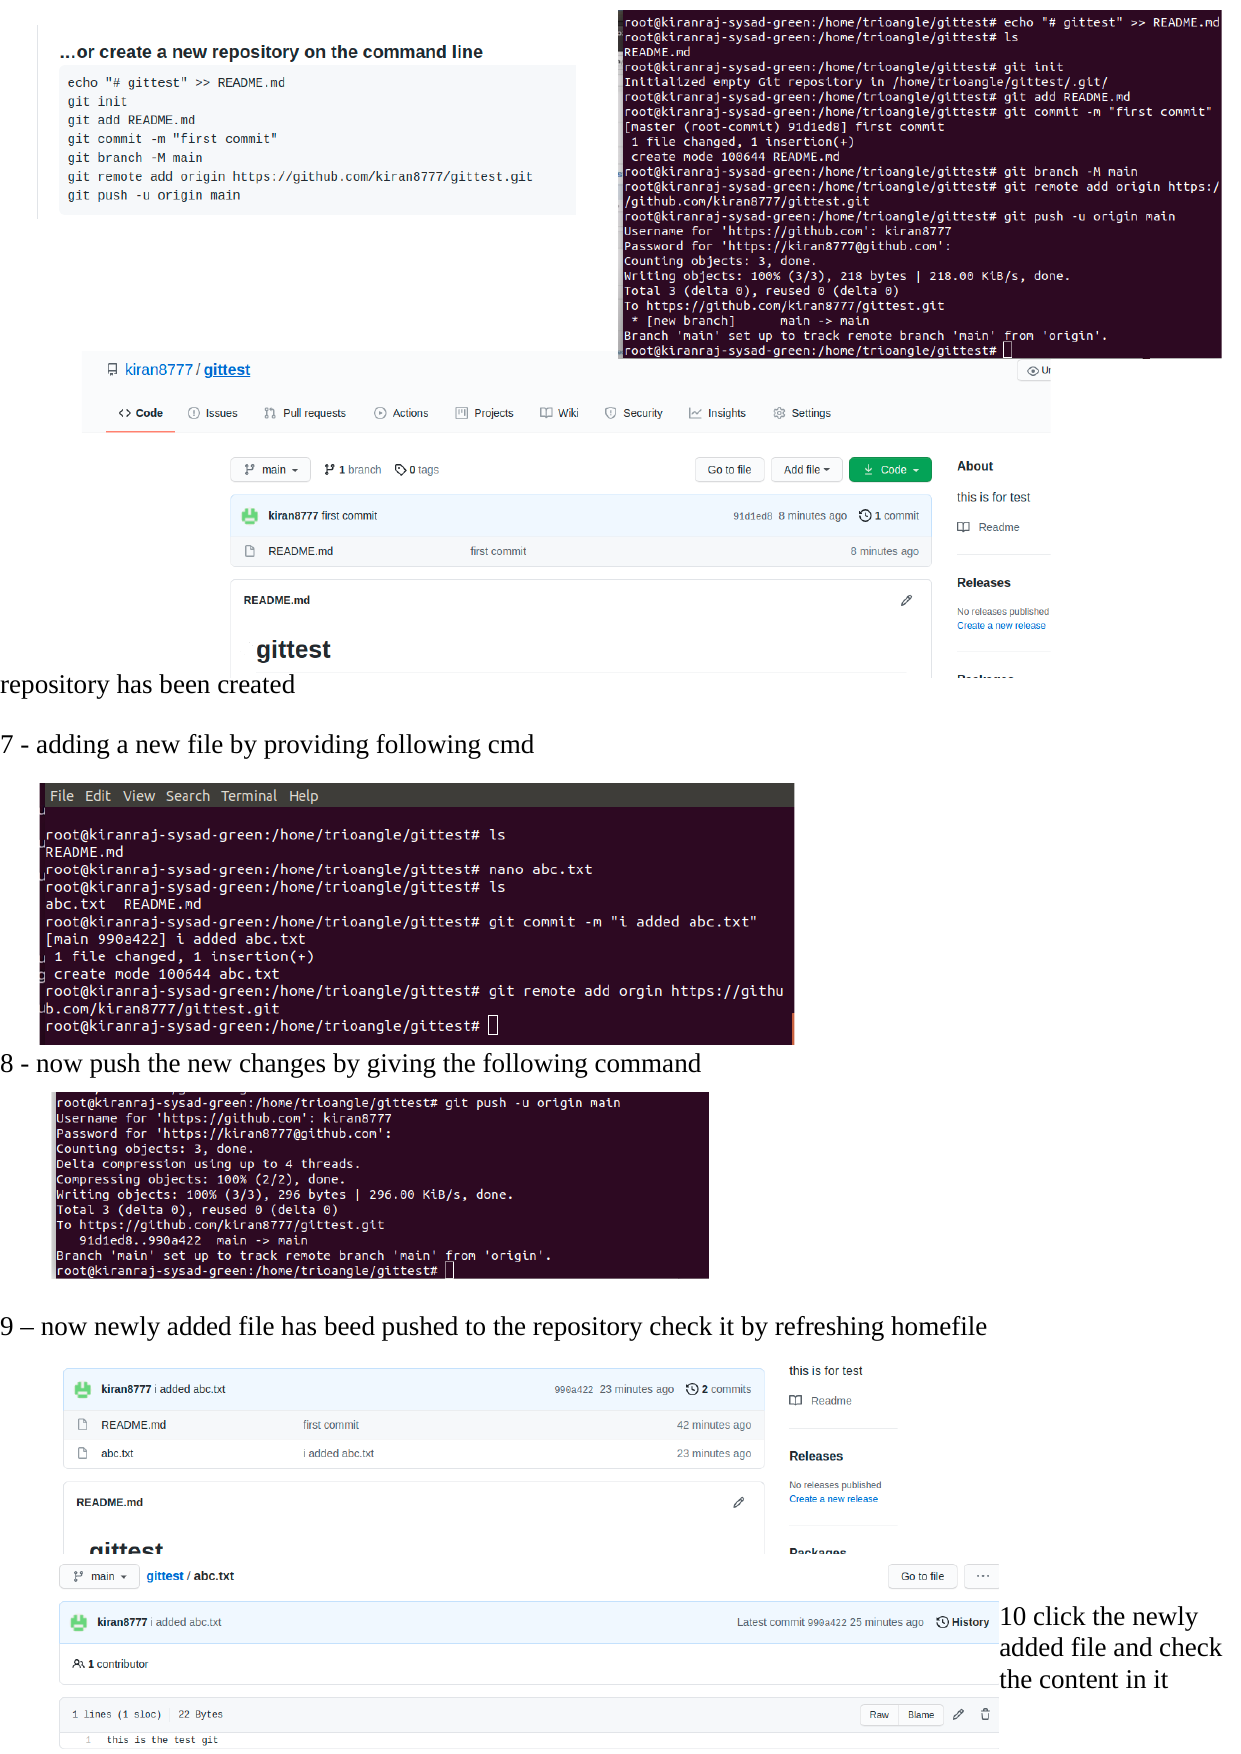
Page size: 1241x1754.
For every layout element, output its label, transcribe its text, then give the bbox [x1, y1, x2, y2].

picture [81, 10, 1222, 678]
text [0, 1600, 57, 1694]
picture [24, 25, 225, 219]
text repository has been created [0, 668, 1240, 699]
text 8 - now push the new changes by giving the following command [0, 1047, 1240, 1078]
picture [553, 783, 795, 1045]
text 7 - adding a new file by providing following cmd [0, 728, 1240, 759]
picture [53, 1358, 999, 1754]
text 10 click the newly added file and check the content in it [999, 1600, 1240, 1694]
text 9 – now newly added file has beed pushed to the repository check it by refreshing homefile [0, 1311, 1240, 1342]
picture [216, 1092, 709, 1279]
